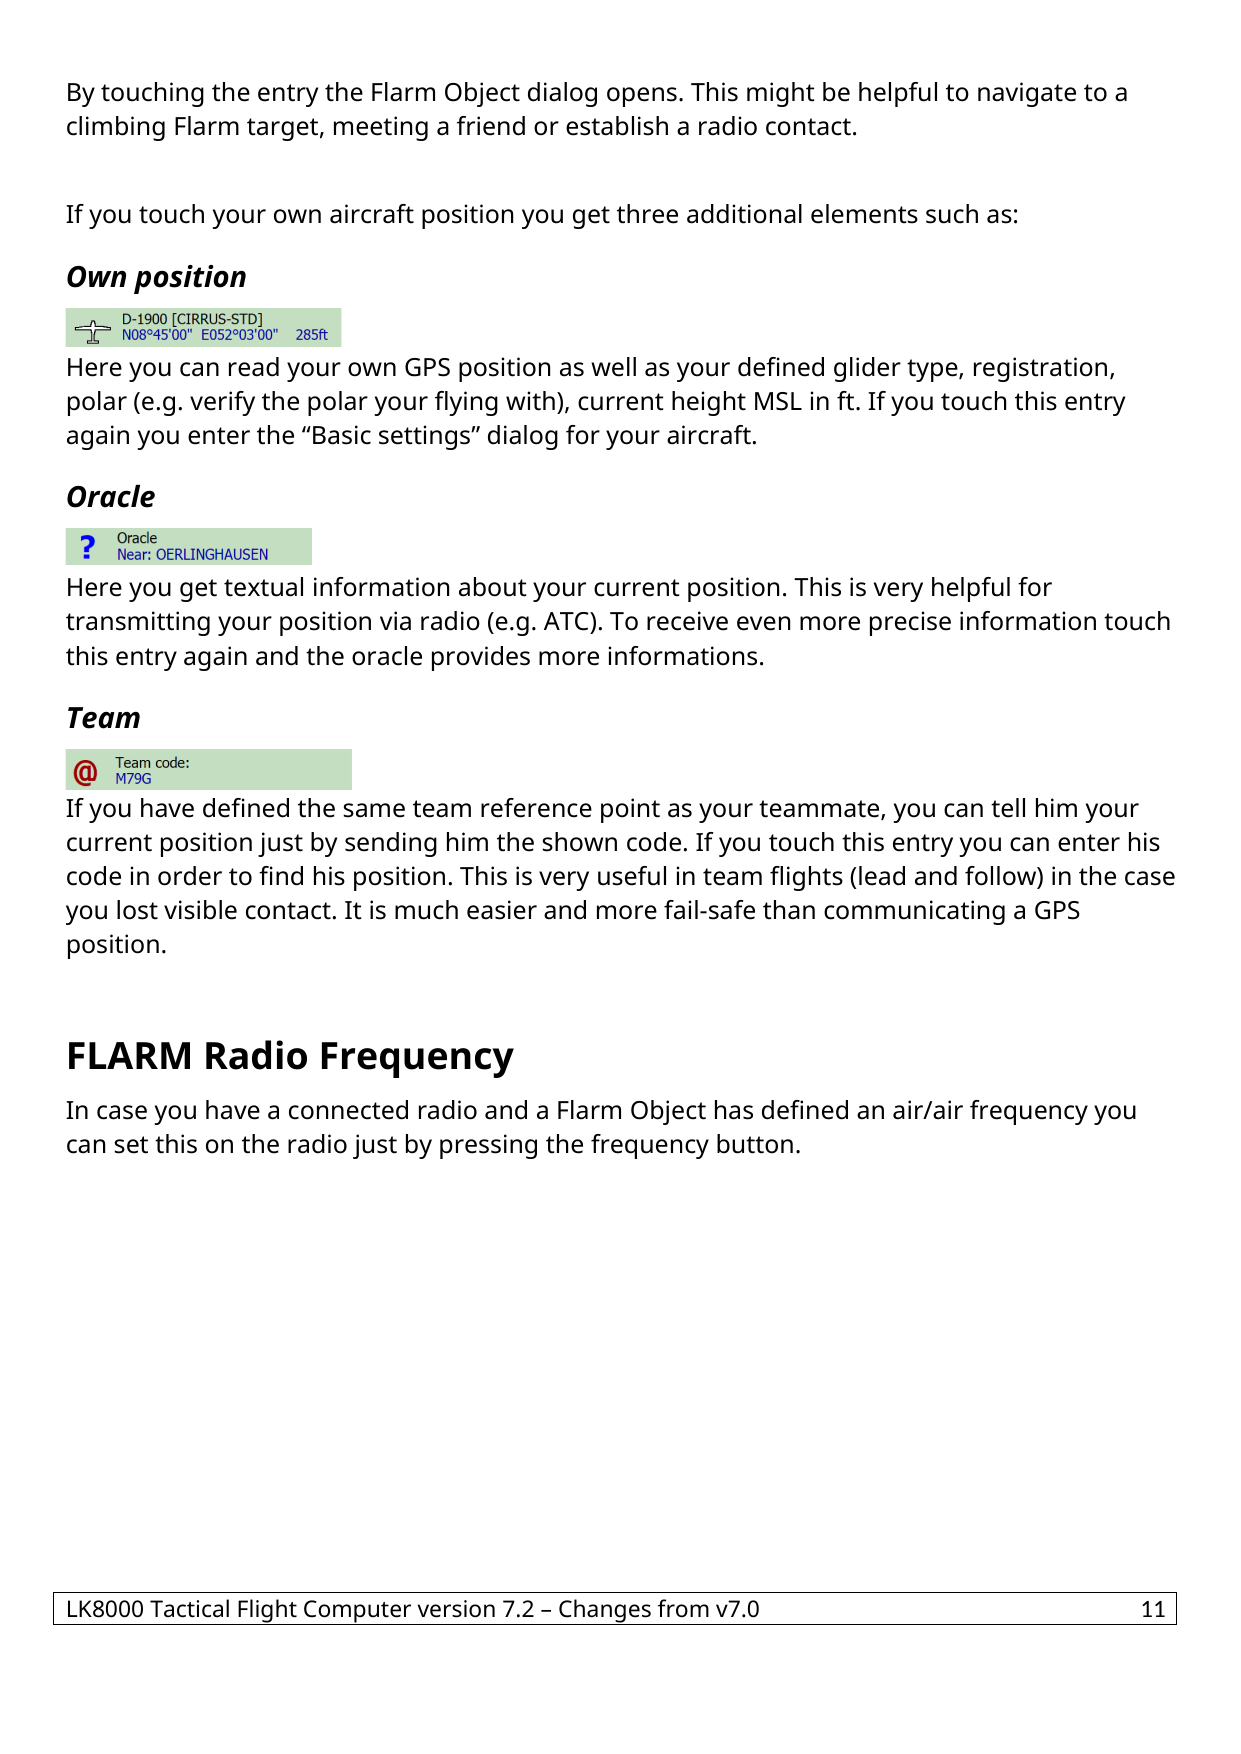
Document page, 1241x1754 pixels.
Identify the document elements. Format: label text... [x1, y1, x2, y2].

text If you have defined the same team reference point as your teammate, you can tell him your current position just by sending him the shown code. If you touch this entry you can enter his code in order to find his position. This is very useful in team flights (lead and follow) in the case you lost visible contact. It is much easier and more fail-safe than communicating a GPS position. [66, 791, 1181, 961]
picture [65, 749, 353, 790]
subtitle Oracle [66, 477, 1181, 516]
picture [65, 308, 342, 347]
text In case you have a connected radio and a Flarm Object has defined an air/air frequency you can set this on the radio just by pressing the frequency button. [66, 1092, 1181, 1161]
picture [65, 528, 312, 565]
text If you touch your own aircraft position you get three additional elements such as: [66, 197, 1181, 231]
subtitle FLARM Radio Frequency [66, 1029, 1181, 1080]
text Here you get textual information about your current position. This is very helpful for transmitting your position via radio (e.g. ATC). To receive even more precise information touch this entry again and the oracle provides more informations. [66, 570, 1181, 672]
text Here you can read your own GPS position as well as your defined glider type, registration, polar (e.g. verify the polar your flying with), current height MSL in ft. If you touch this entry again you enter the “Basic settings” dialog for your aircraft. [66, 349, 1181, 452]
text By touching the entry the Flarm Object dialog opens. This might be helpful to navigate to a climbing Flarm target, meeting a friend or establish a radio contact. [66, 75, 1181, 143]
subtitle Own position [66, 256, 1181, 296]
subtitle Team [66, 697, 1181, 737]
